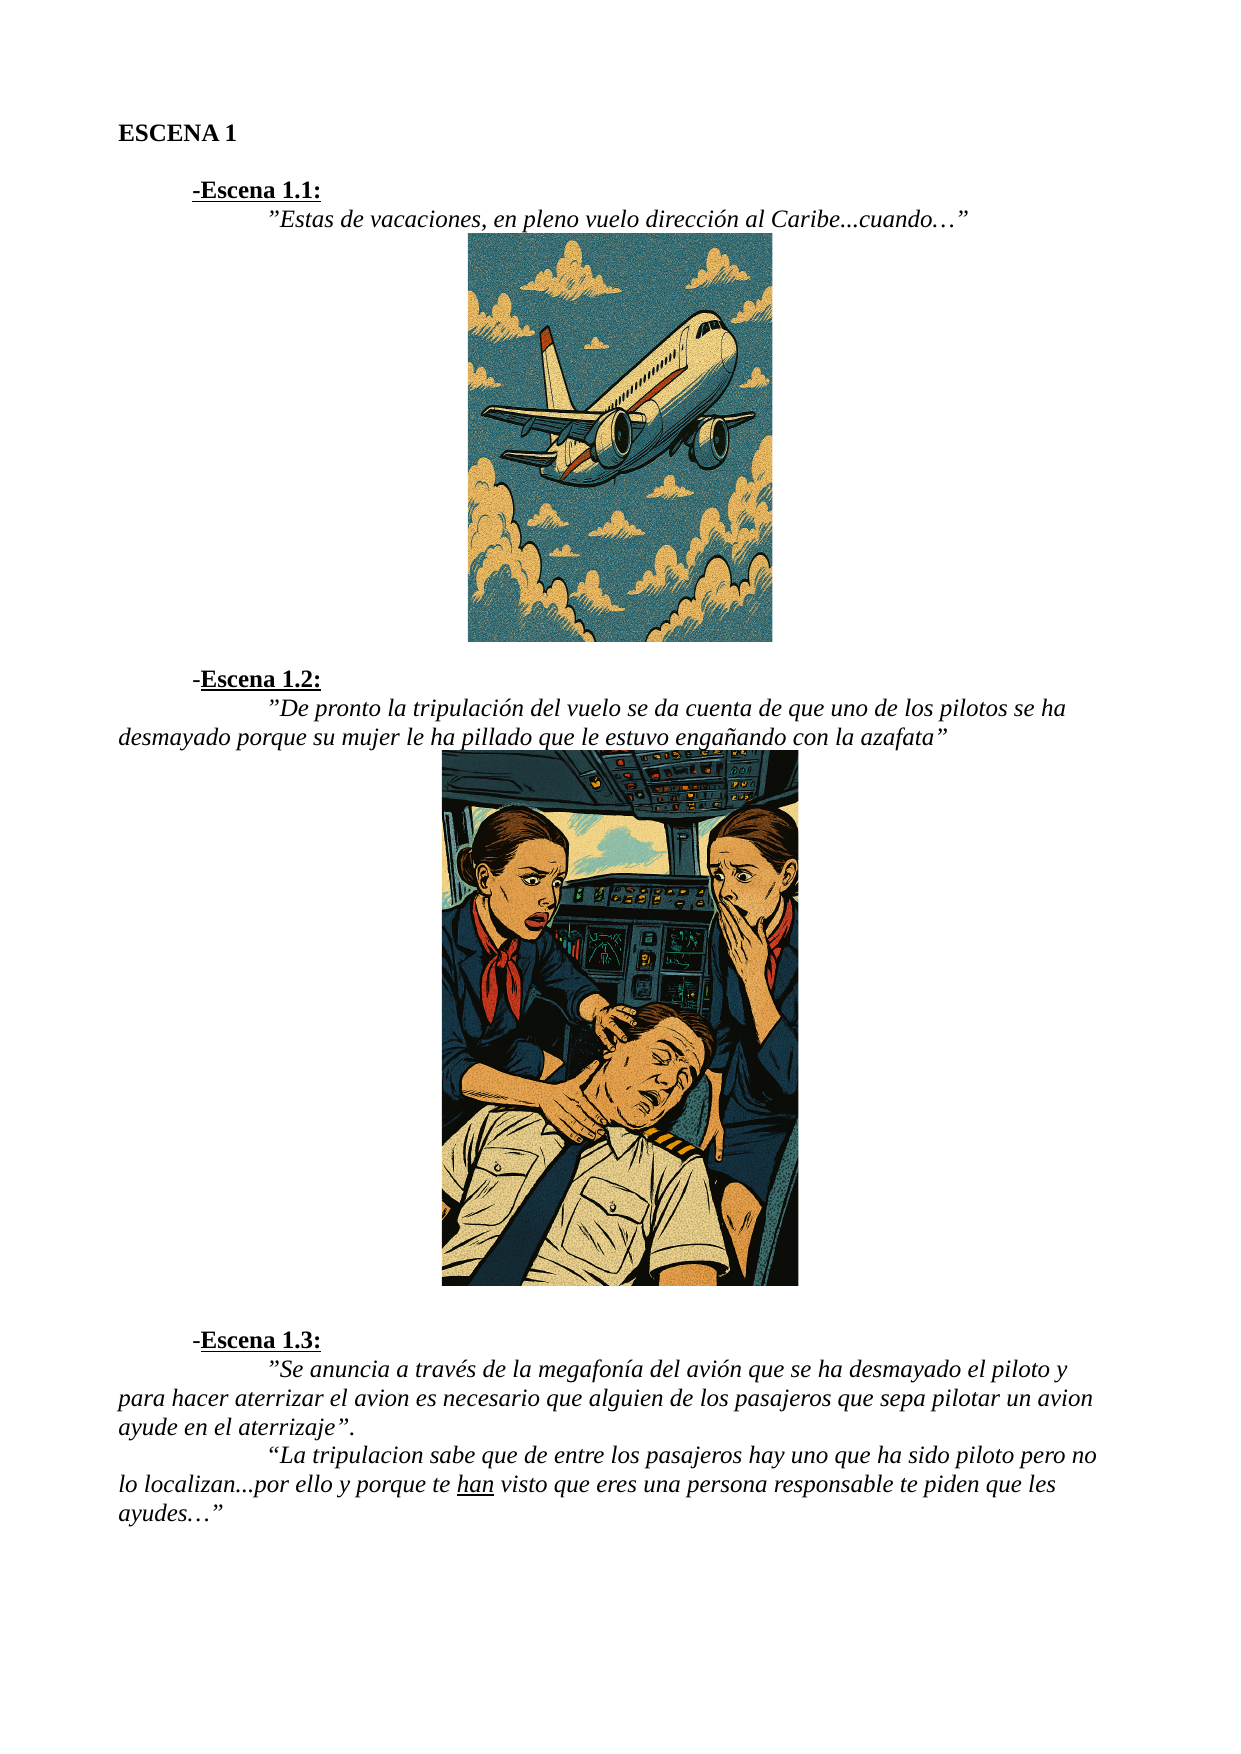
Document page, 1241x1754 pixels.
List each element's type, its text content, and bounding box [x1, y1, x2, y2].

text “La tripulacion sabe que de entre los pasajeros hay uno que ha sido piloto pero no lo localizan...por ello y porque te han visto que eres una persona responsable te piden que les ayudes…” [118, 1441, 1122, 1527]
picture [441, 750, 799, 1286]
text ”Estas de vacaciones, en pleno vuelo dirección al Caribe...cuando…” [118, 204, 1122, 233]
text ESCENA 1 [118, 118, 1122, 147]
text -Escena 1.1: [118, 176, 1122, 204]
text ”De pronto la tripulación del vuelo se da cuenta de que uno de los pilotos se ha desmayado porque su mujer le ha pillado que le estuvo engañando con la azafata” [118, 693, 1122, 751]
text -Escena 1.2: [118, 664, 1122, 693]
picture [467, 233, 773, 642]
text -Escena 1.3: [118, 1326, 1122, 1354]
text ”Se anuncia a través de la megafonía del avión que se ha desmayado el piloto y para hacer aterrizar el avion es necesario que alguien de los pasajeros que sepa pilotar un avion ayude en el aterrizaje”. [118, 1354, 1122, 1441]
